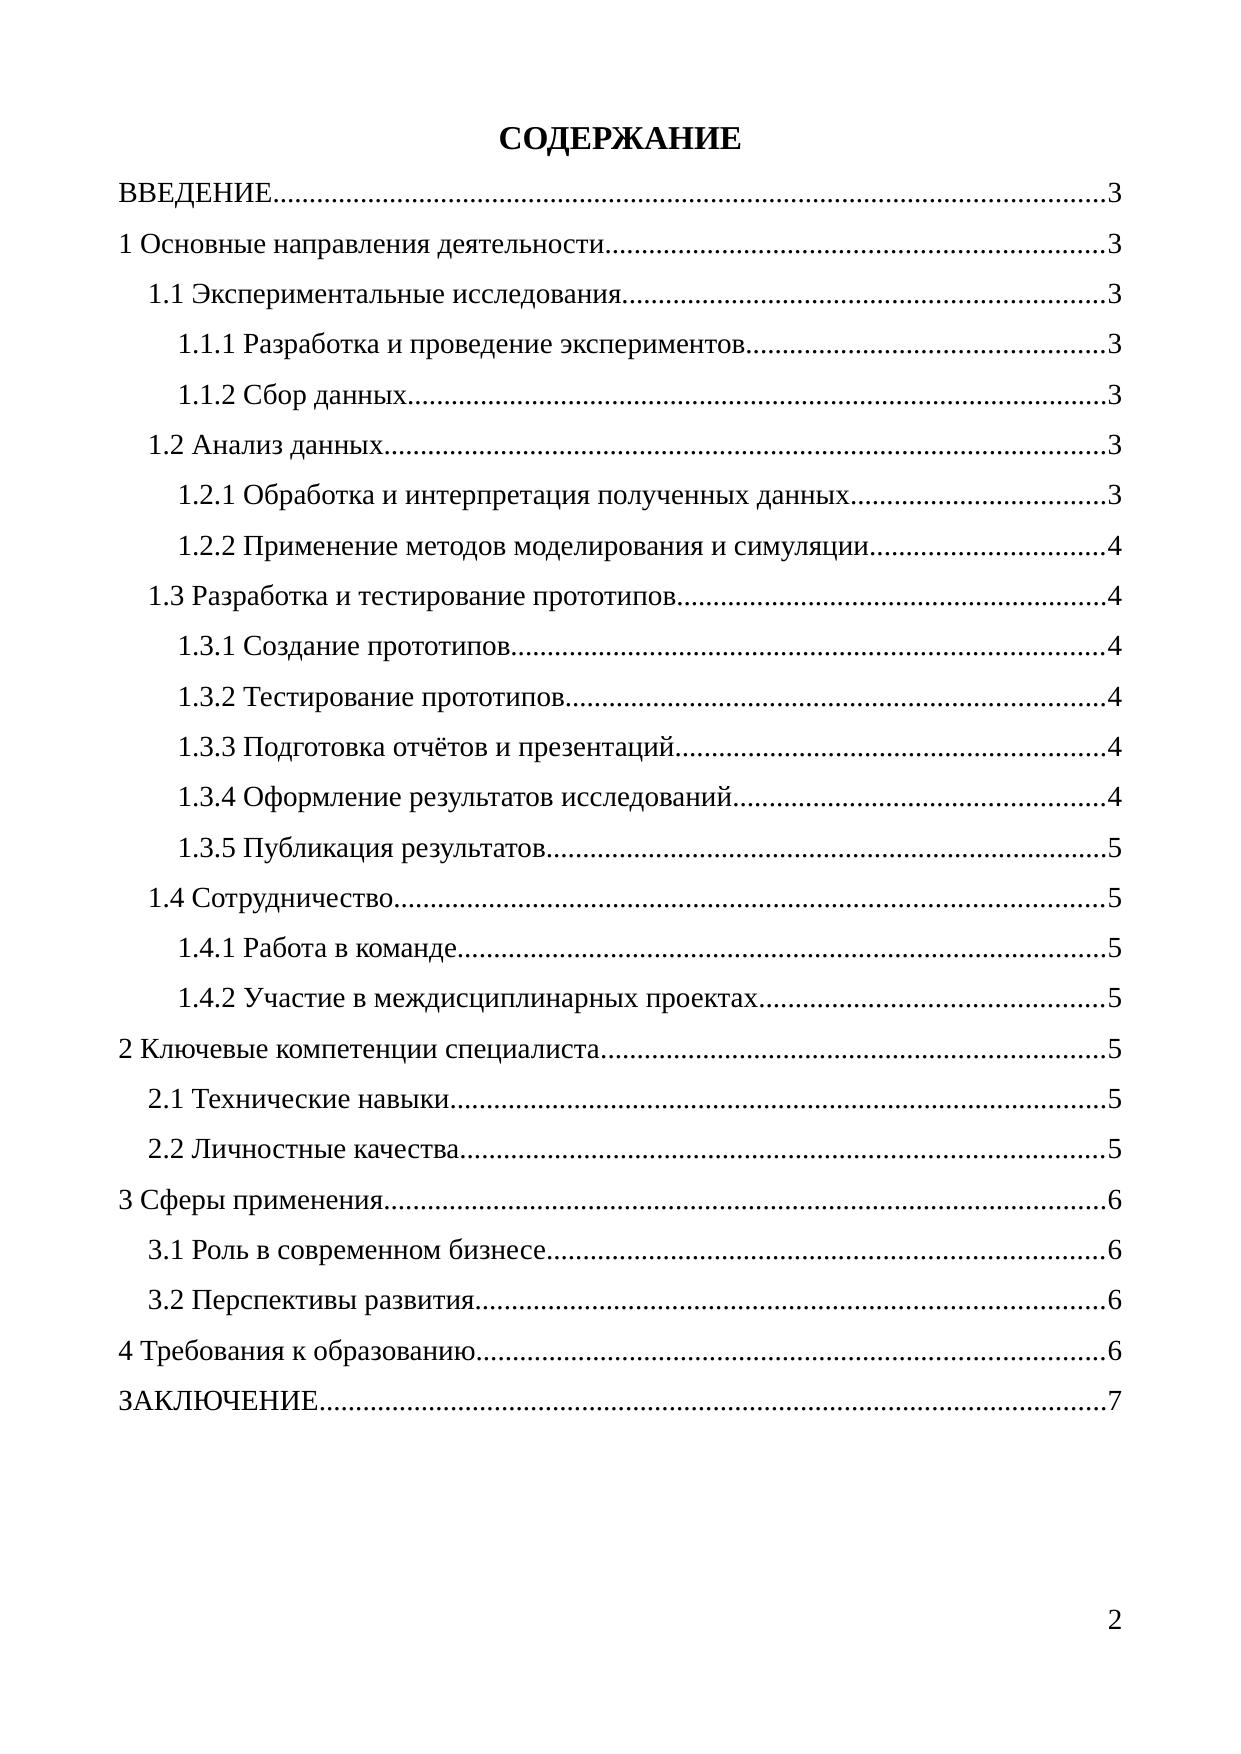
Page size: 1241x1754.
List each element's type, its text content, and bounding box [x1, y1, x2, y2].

text 1.1.2 Сбор данных 3 [177, 377, 1122, 410]
text 1.3 Разработка и тестирование прототипов 4 [148, 578, 1122, 612]
text 1.2.1 Обработка и интерпретация полученных данных 3 [177, 477, 1122, 511]
text 1.3.4 Оформление результатов исследований 4 [177, 779, 1122, 813]
text 1.3.2 Тестирование прототипов 4 [177, 679, 1122, 712]
text 1.4.1 Работа в команде 5 [177, 930, 1122, 964]
text 1.3.1 Создание прототипов 4 [177, 628, 1122, 662]
text 2.1 Технические навыки 5 [148, 1081, 1122, 1115]
subtitle Содержание [118, 118, 1122, 156]
text ВВЕДЕНИЕ 3 [118, 176, 1122, 209]
text 3.1 Роль в современном бизнесе 6 [148, 1232, 1122, 1266]
text 4 Требования к образованию 6 [118, 1333, 1122, 1366]
text 1.3.3 Подготовка отчётов и презентаций 4 [177, 729, 1122, 763]
text 1.1 Экспериментальные исследования 3 [148, 276, 1122, 310]
text 3 Сферы применения 6 [118, 1182, 1122, 1215]
text 1.4 Сотрудничество 5 [148, 880, 1122, 913]
text 1.2.2 Применение методов моделирования и симуляции 4 [177, 528, 1122, 561]
text 1.4.2 Участие в междисциплинарных проектах 5 [177, 981, 1122, 1014]
text ЗАКЛЮЧЕНИЕ 7 [118, 1383, 1122, 1417]
text 2.2 Личностные качества 5 [148, 1132, 1122, 1165]
text 3.2 Перспективы развития 6 [148, 1282, 1122, 1316]
text 1.2 Анализ данных 3 [148, 427, 1122, 461]
text 1 Основные направления деятельности 3 [118, 226, 1122, 259]
text 1.3.5 Публикация результатов 5 [177, 830, 1122, 863]
text 1.1.1 Разработка и проведение экспериментов 3 [177, 327, 1122, 360]
text 2 Ключевые компетенции специалиста 5 [118, 1031, 1122, 1064]
